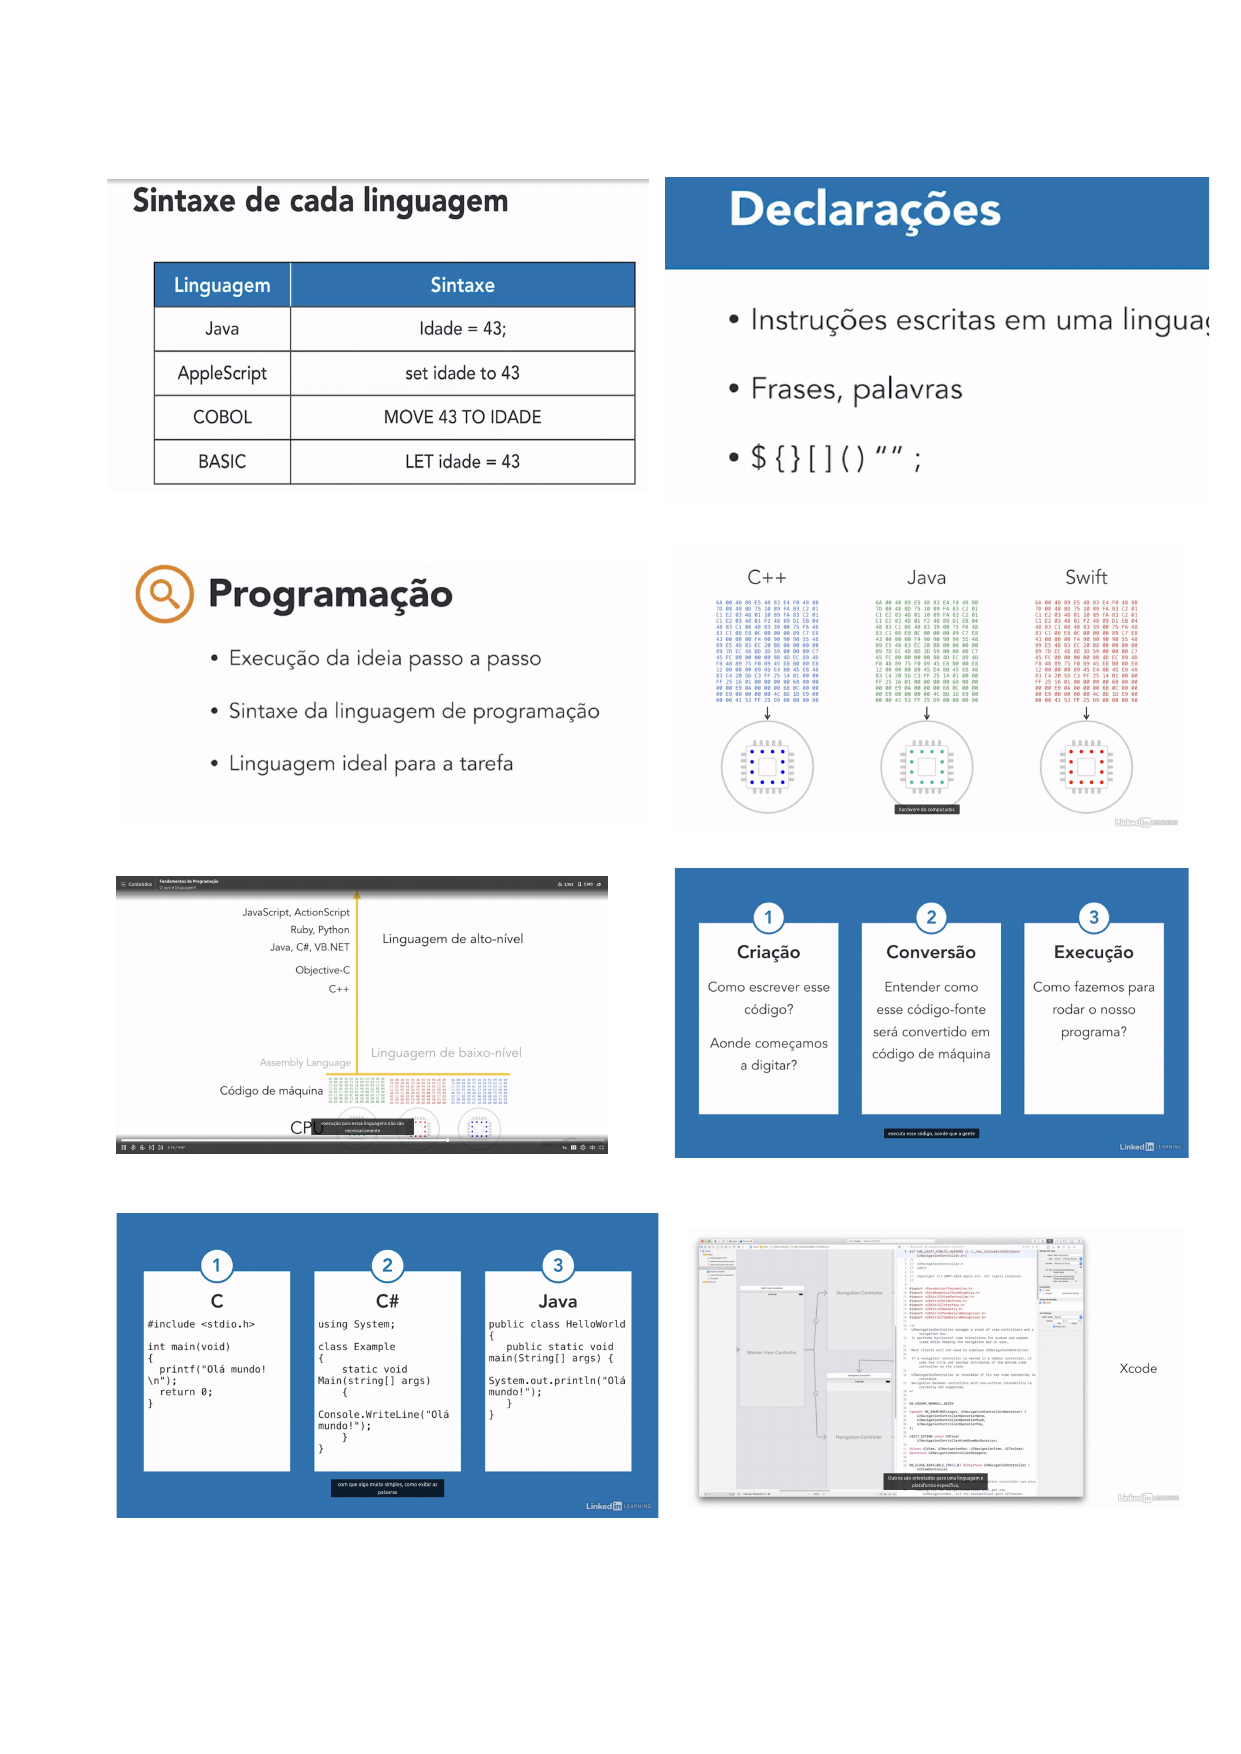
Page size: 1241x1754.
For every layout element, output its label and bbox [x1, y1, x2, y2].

picture [116, 1213, 659, 1518]
picture [118, 563, 649, 822]
picture [669, 543, 1185, 834]
picture [107, 179, 649, 491]
picture [665, 177, 1210, 504]
picture [686, 1228, 1185, 1509]
picture [116, 876, 608, 1154]
picture [674, 868, 1189, 1158]
